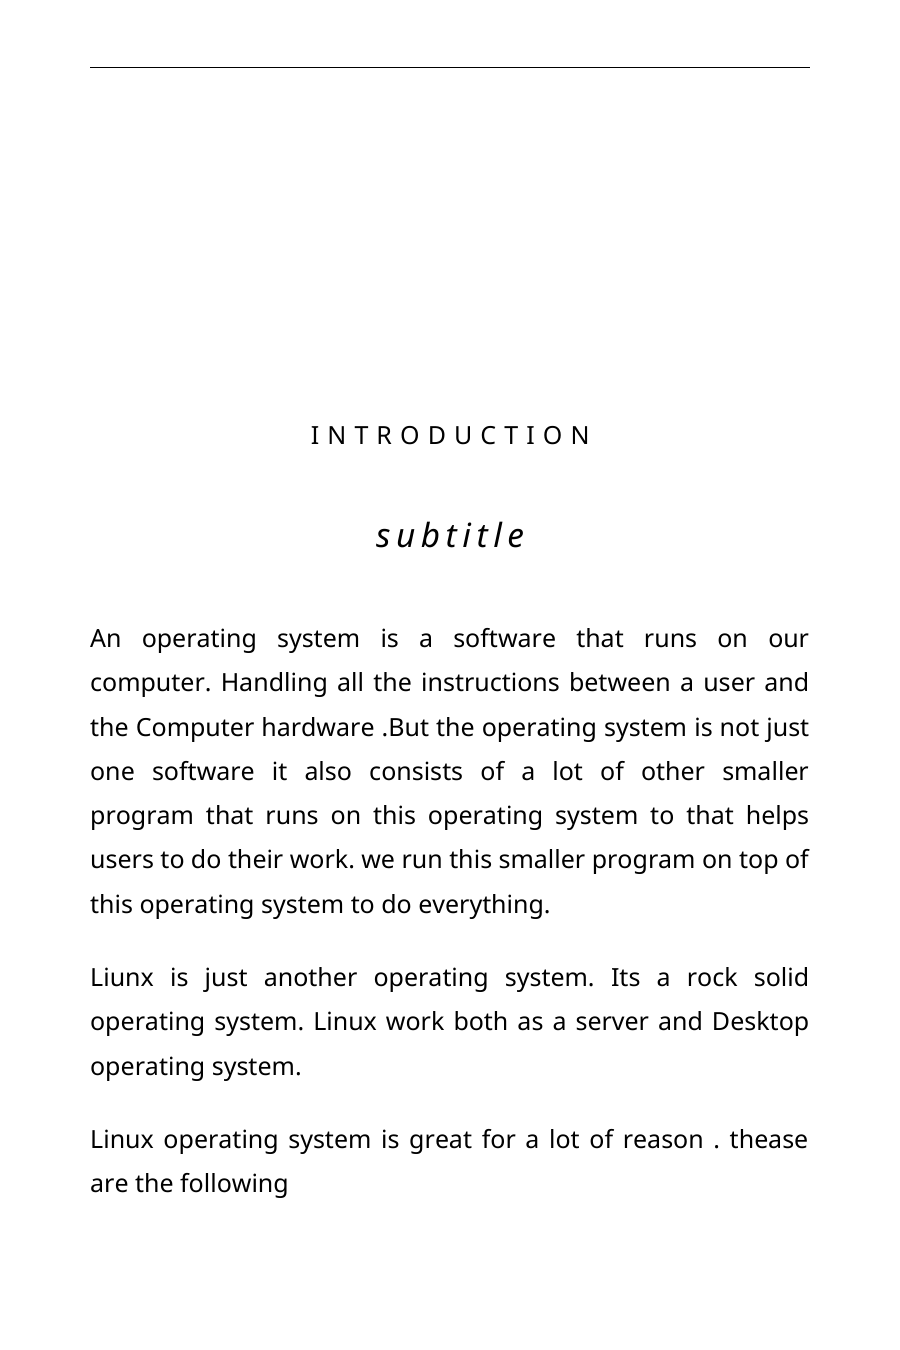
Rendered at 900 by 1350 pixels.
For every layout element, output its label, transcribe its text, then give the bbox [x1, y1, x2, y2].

text Linux operating system is great for a lot of reason . thease are the following [90, 1122, 810, 1200]
text An operating system is a software that runs on our computer. Handling all the instructions between a user and the Computer hardware .But the operating system is not just one software it also consists of a lot of other smaller program that runs on this operating system to that helps users to do their work. we run this smaller program on top of this operating system to do everything. [90, 621, 810, 920]
subtitle INTRODUCTION [90, 417, 810, 452]
text Liunx is just another operating system. Its a rock solid operating system. Linux work both as a server and Desktop operating system. [90, 960, 810, 1082]
text subtitle [90, 512, 810, 557]
